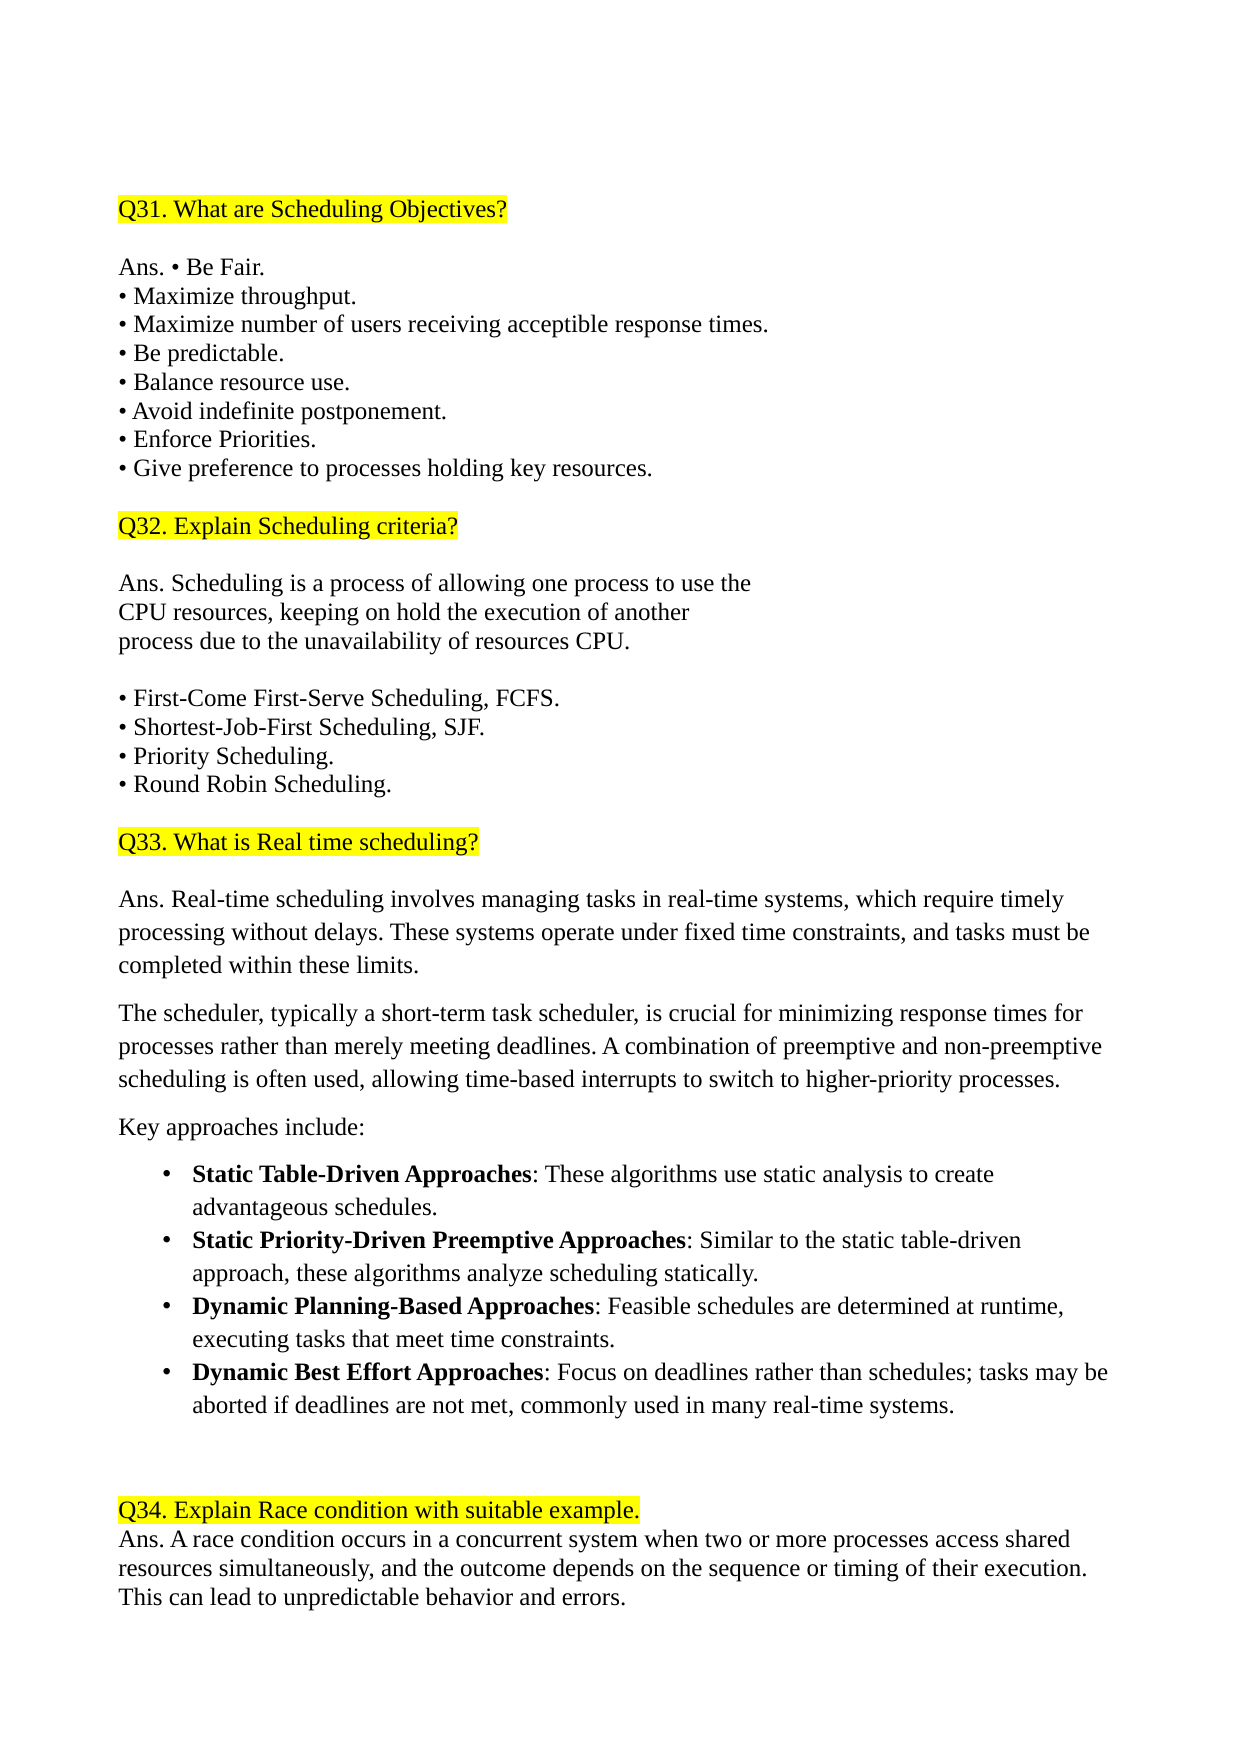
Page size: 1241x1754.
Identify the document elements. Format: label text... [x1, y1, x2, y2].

list Static Table-Driven Approaches: These algorithms use static analysis to create advantageous schedules. [162, 1159, 1122, 1221]
list Dynamic Best Effort Approaches: Focus on deadlines rather than schedules; tasks may be aborted if deadlines are not met, commonly used in many real-time systems. [162, 1357, 1122, 1419]
text • Give preference to processes holding key resources. [118, 453, 1122, 482]
text Ans. Scheduling is a process of allowing one process to use the [118, 568, 1122, 597]
list Static Priority-Driven Preemptive Approaches: Similar to the static table-driven approach, these algorithms analyze scheduling statically. [162, 1225, 1122, 1287]
text Q31. What are Scheduling Objectives? [118, 194, 1122, 223]
text Ans. • Be Fair. [118, 252, 1122, 281]
text Key approaches include: [118, 1112, 1122, 1141]
text CPU resources, keeping on hold the execution of another [118, 597, 1122, 626]
text • Round Robin Scheduling. [118, 769, 1122, 798]
text • Avoid indefinite postponement. [118, 396, 1122, 424]
text Q34. Explain Race condition with suitable example. [118, 1496, 1122, 1524]
text • First-Come First-Serve Scheduling, FCFS. [118, 683, 1122, 712]
text The scheduler, typically a short-term task scheduler, is crucial for minimizing response times for processes rather than merely meeting deadlines. A combination of preemptive and non-preemptive scheduling is often used, allowing time-based interrupts to switch to higher-priority processes. [118, 998, 1122, 1093]
text Ans. Real-time scheduling involves managing tasks in real-time systems, which require timely processing without delays. These systems operate under fixed time constraints, and tasks must be completed within these limits. [118, 884, 1122, 979]
text process due to the unavailability of resources CPU. [118, 626, 1122, 654]
text • Enforce Priorities. [118, 424, 1122, 453]
text • Shortest-Job-First Scheduling, SJF. [118, 712, 1122, 741]
text • Maximize number of users receiving acceptible response times. [118, 309, 1122, 338]
text • Maximize throughput. [118, 281, 1122, 309]
text • Be predictable. [118, 338, 1122, 367]
text Q32. Explain Scheduling criteria? [118, 511, 1122, 539]
text Q33. What is Real time scheduling? [118, 827, 1122, 856]
text • Priority Scheduling. [118, 741, 1122, 769]
text • Balance resource use. [118, 367, 1122, 396]
text Ans. A race condition occurs in a concurrent system when two or more processes access shared resources simultaneously, and the outcome depends on the sequence or timing of their execution. This can lead to unpredictable behavior and errors. [118, 1524, 1122, 1611]
list Dynamic Planning-Based Approaches: Feasible schedules are determined at runtime, executing tasks that meet time constraints. [162, 1291, 1122, 1353]
